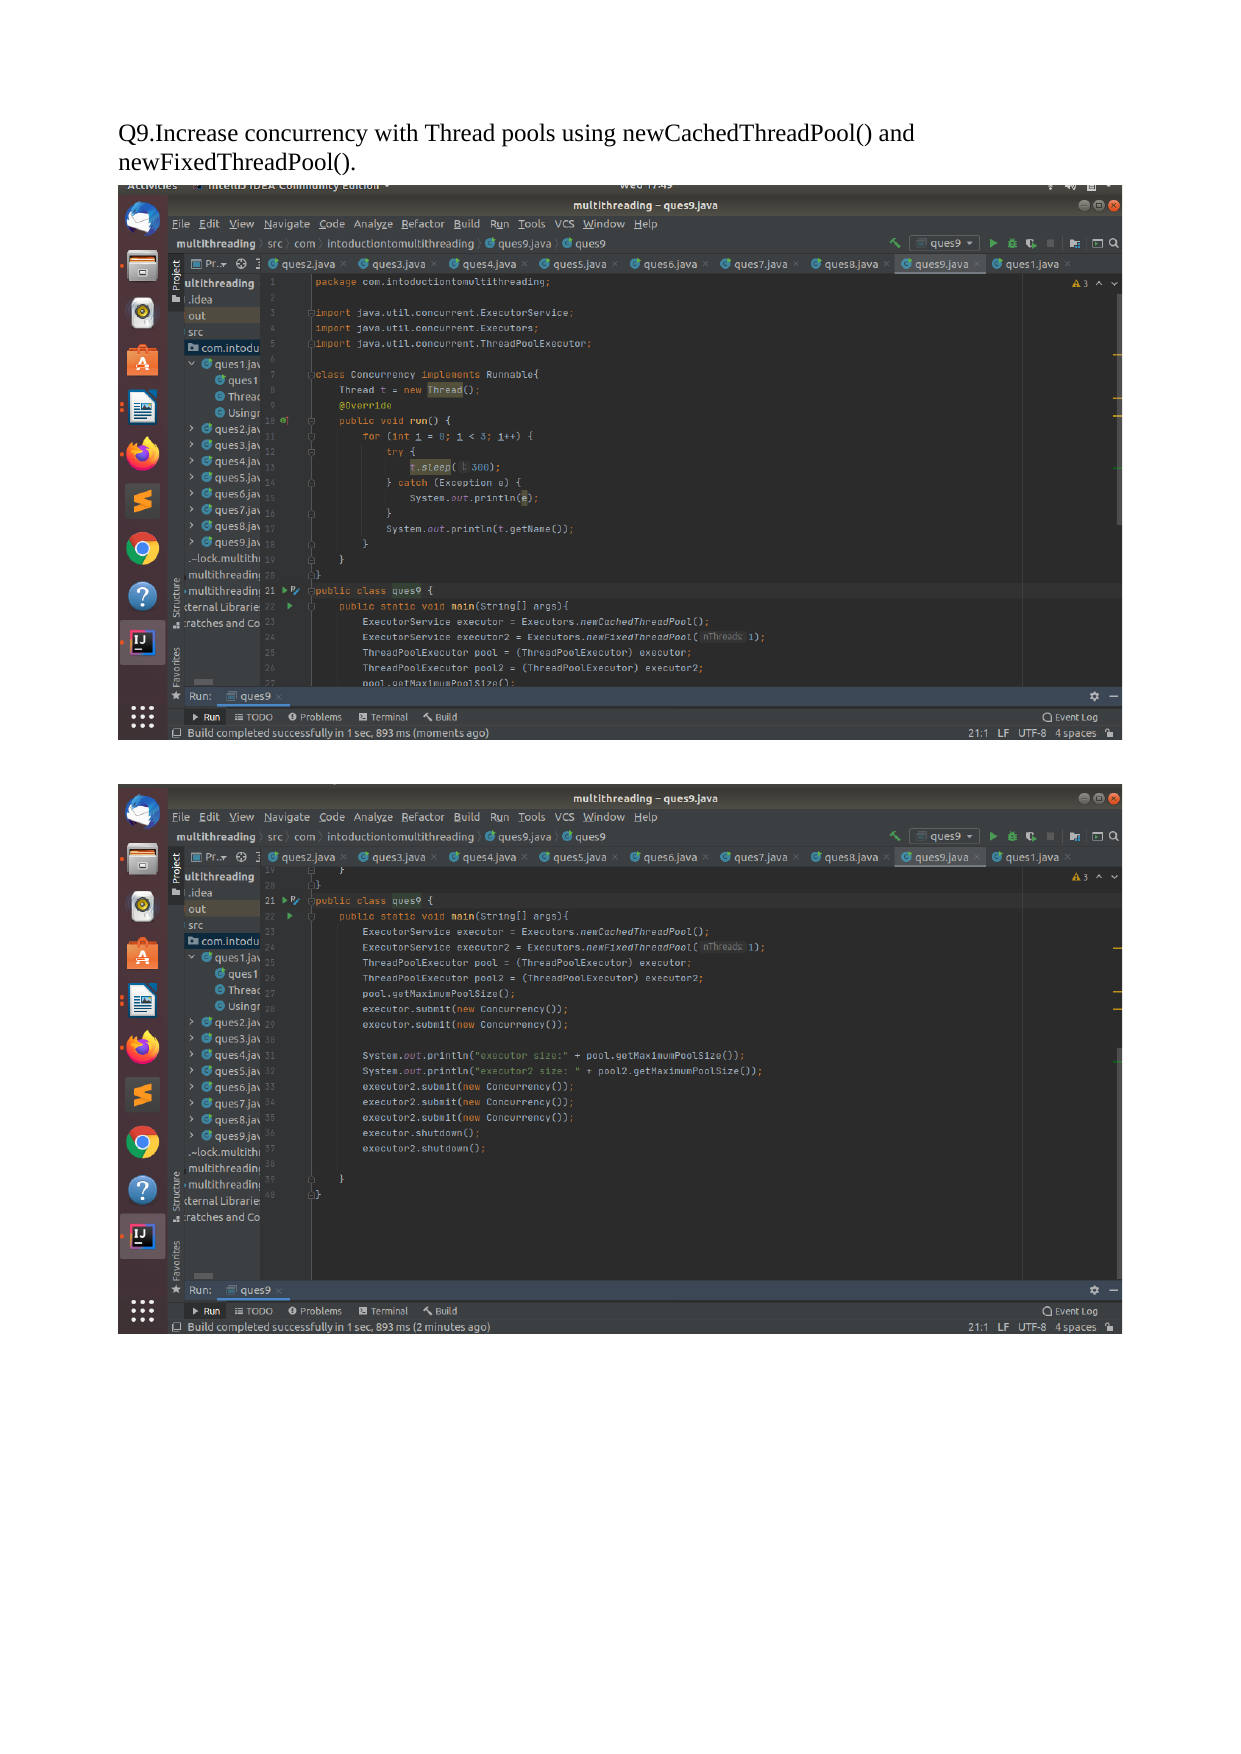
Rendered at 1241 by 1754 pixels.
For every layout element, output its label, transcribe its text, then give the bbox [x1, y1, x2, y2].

picture [118, 185, 1123, 740]
picture [118, 784, 1123, 1334]
text Q9.Increase concurrency with Thread pools using newCachedThreadPool() and newFixedThreadPool(). [118, 118, 1122, 176]
